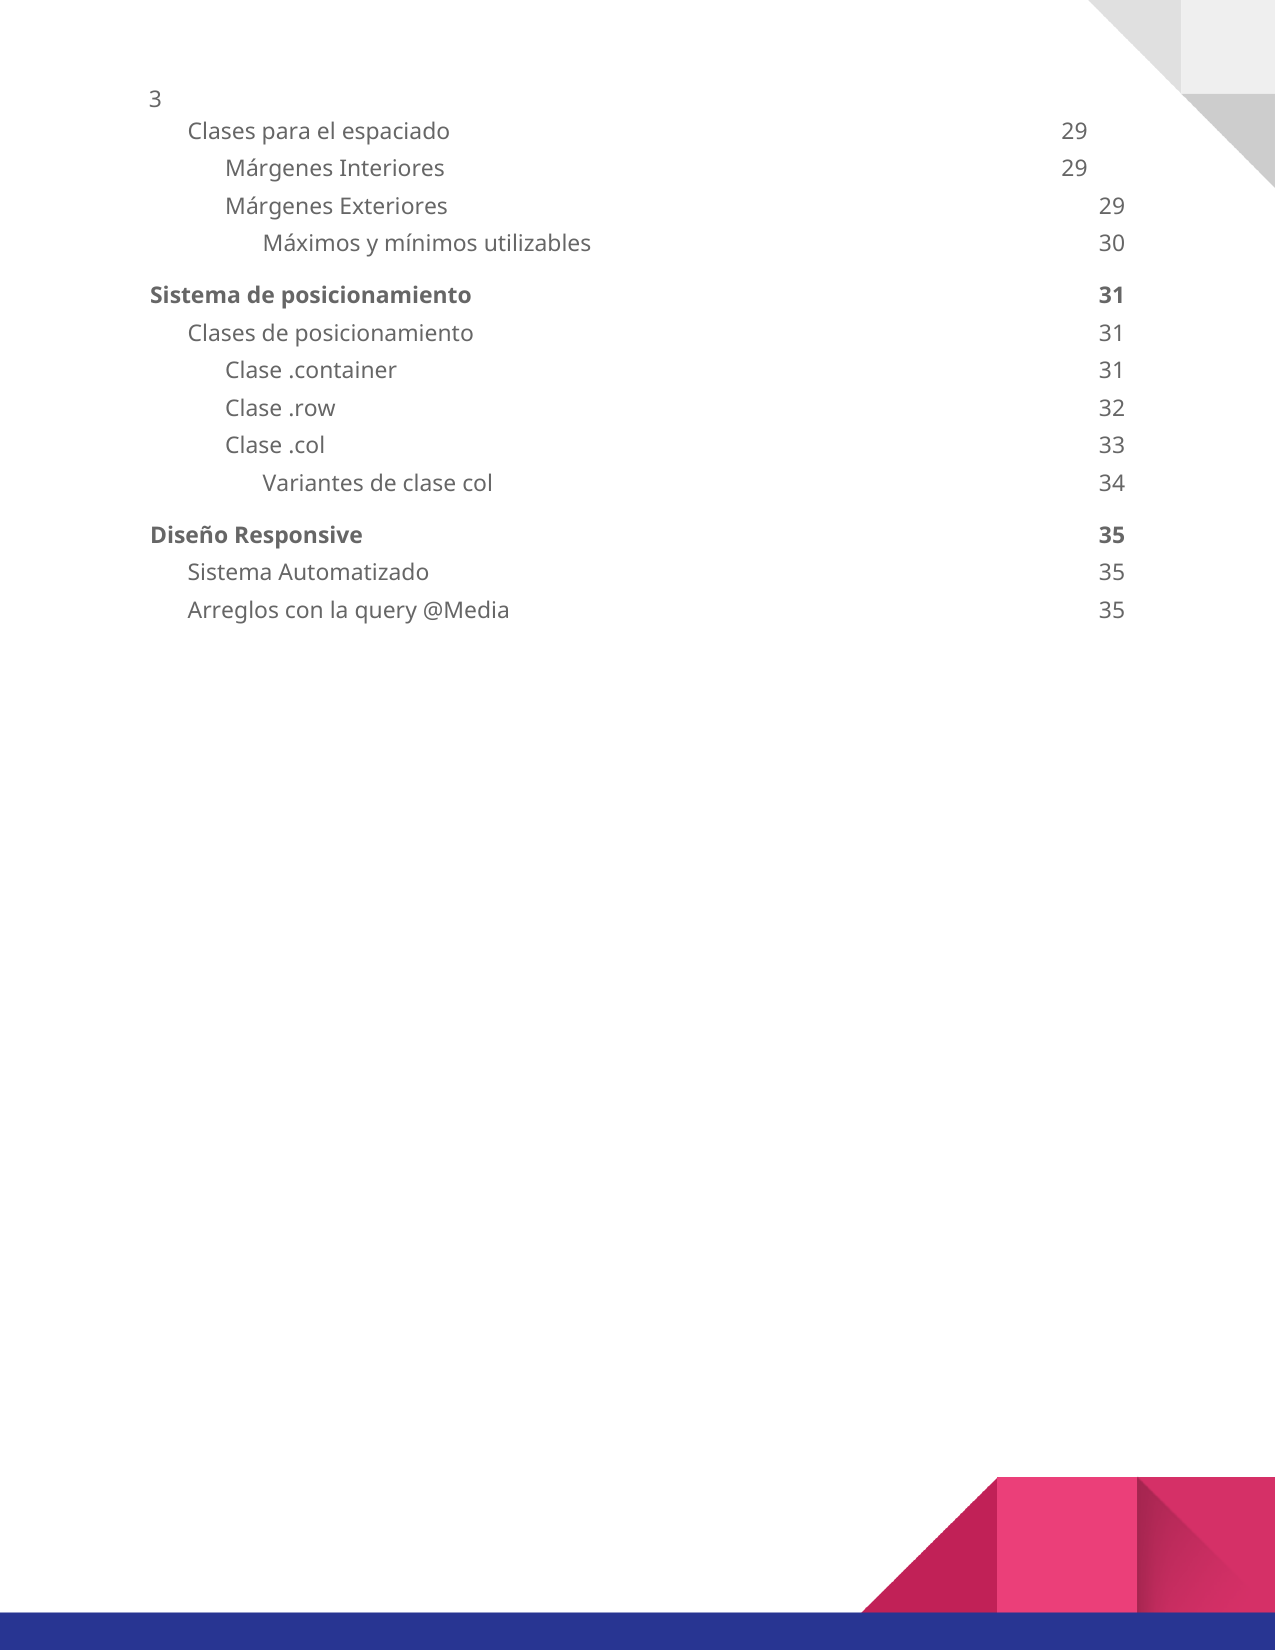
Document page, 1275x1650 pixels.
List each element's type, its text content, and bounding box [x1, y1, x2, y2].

text Clases de posicionamiento 31 [187, 317, 1125, 348]
picture [0, 1475, 1275, 1650]
picture [1087, 0, 1275, 188]
text Diseño Responsive 35 [150, 519, 1125, 550]
text Clases para el espaciado 29 [187, 114, 1125, 146]
text Variantes de clase col 34 [262, 467, 1125, 498]
text Arreglos con la query @Media 35 [187, 594, 1125, 625]
text Máximos y mínimos utilizables 30 [262, 227, 1125, 258]
text Clase .container 31 [225, 354, 1125, 385]
text Márgenes Exteriores 29 [225, 189, 1125, 221]
text Sistema Automatizado 35 [187, 556, 1125, 587]
text Sistema de posicionamiento 31 [150, 279, 1125, 310]
text Clase .col 33 [225, 429, 1125, 460]
text Clase .row 32 [225, 392, 1125, 423]
text Márgenes Interiores 29 [225, 152, 1125, 183]
